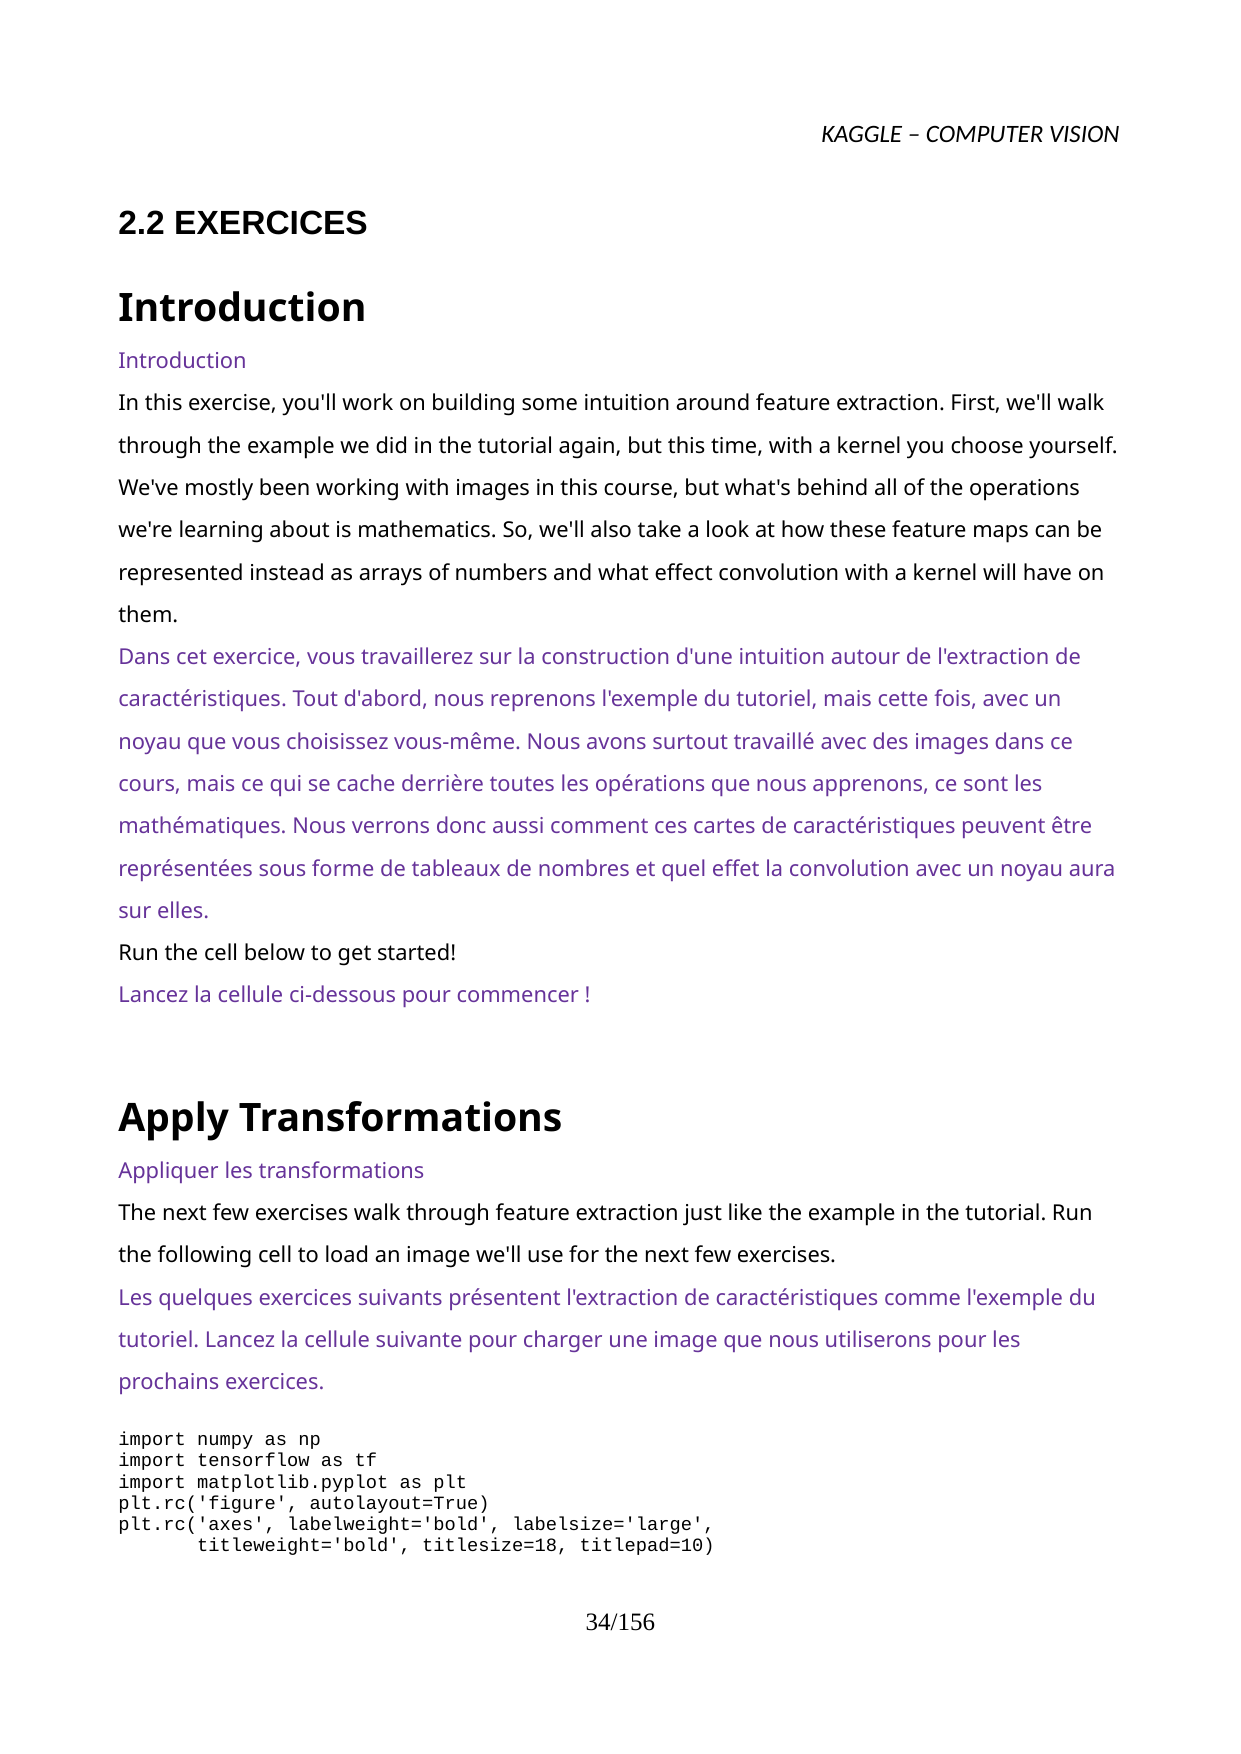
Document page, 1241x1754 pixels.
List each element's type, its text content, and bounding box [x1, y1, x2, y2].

text plt.rc('axes', labelweight='bold', labelsize='large', [118, 1515, 1122, 1536]
text Lancez la cellule ci-dessous pour commencer ! [118, 979, 1122, 1009]
text import numpy as np [118, 1430, 1122, 1451]
subtitle Apply Transformations [118, 1089, 1122, 1142]
text Appliquer les transformations [118, 1155, 1122, 1185]
text import matplotlib.pyplot as plt [118, 1472, 1122, 1494]
subtitle 2.2 EXERCICES [118, 203, 1122, 242]
text Dans cet exercice, vous travaillerez sur la construction d'une intuition autour de l'extraction de caractéristiques. Tout d'abord, nous reprenons l'exemple du tutoriel, mais cette fois, avec un noyau que vous choisissez vous-même. Nous avons surtout travaillé avec des images dans ce cours, mais ce qui se cache derrière toutes les opérations que nous apprenons, ce sont les mathématiques. Nous verrons donc aussi comment ces cartes de caractéristiques peuvent être représentées sous forme de tableaux de nombres et quel effet la convolution avec un noyau aura sur elles. [118, 641, 1122, 924]
text import tensorflow as tf [118, 1451, 1122, 1472]
text plt.rc('figure', autolayout=True) [118, 1494, 1122, 1515]
text In this exercise, you'll work on building some intuition around feature extraction. First, we'll walk through the example we did in the tutorial again, but this time, with a kernel you choose yourself. We've mostly been working with images in this course, but what's behind all of the operations we're learning about is mathematics. So, we'll also take a look at how these feature maps can be represented instead as arrays of numbers and what effect convolution with a kernel will have on them. [118, 387, 1122, 628]
subtitle Introduction [118, 279, 1122, 332]
text Run the cell below to get started! [118, 937, 1122, 967]
text Introduction [118, 345, 1122, 375]
text Les quelques exercices suivants présentent l'extraction de caractéristiques comme l'exemple du tutoriel. Lancez la cellule suivante pour charger une image que nous utiliserons pour les prochains exercices. [118, 1282, 1122, 1396]
text titleweight='bold', titlesize=18, titlepad=10) [118, 1536, 1122, 1557]
text The next few exercises walk through feature extraction just like the example in the tutorial. Run the following cell to load an image we'll use for the next few exercises. [118, 1197, 1122, 1269]
